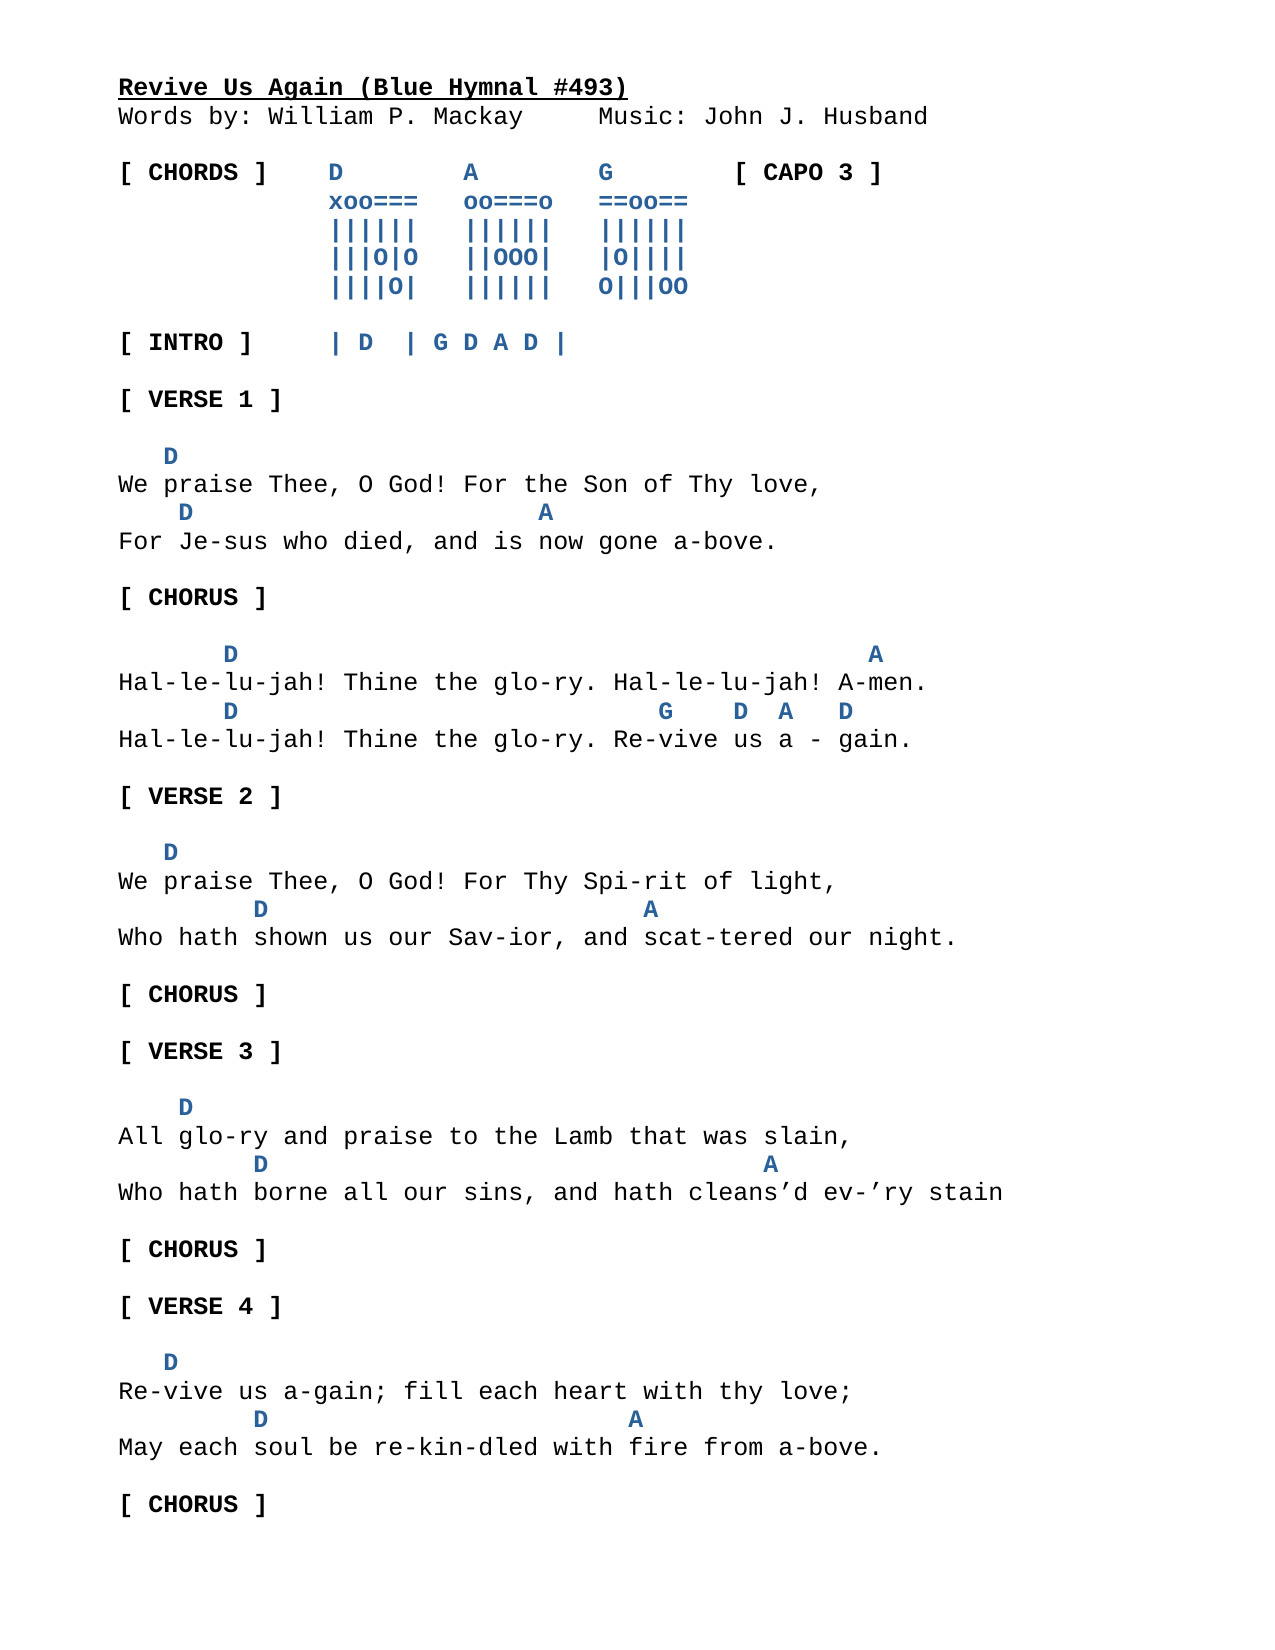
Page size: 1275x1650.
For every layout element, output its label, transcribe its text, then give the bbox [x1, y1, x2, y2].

text [ CHORDS ] D A G [ CAPO 3 ] [118, 160, 1157, 188]
text [ VERSE 2 ] [118, 783, 1157, 812]
text D A [118, 897, 1157, 925]
text D [118, 443, 1157, 472]
text D [118, 840, 1157, 868]
text D A [118, 500, 1157, 528]
text |||O|O ||OOO| |O|||| [118, 245, 1157, 273]
text D [118, 1095, 1157, 1123]
text D A [118, 1152, 1157, 1180]
text Re-vive us a-gain; fill each heart with thy love; [118, 1378, 1157, 1407]
text Hal-le-lu-jah! Thine the glo-ry. Re-vive us a - gain. [118, 727, 1157, 755]
text D G D A D [118, 698, 1157, 727]
text All glo-ry and praise to the Lamb that was slain, [118, 1123, 1157, 1152]
text [ VERSE 3 ] [118, 1038, 1157, 1067]
text D A [118, 1407, 1157, 1435]
text xoo=== oo===o ==oo== [118, 188, 1157, 217]
text [ CHORUS ] [118, 585, 1157, 613]
text [ INTRO ] | D | G D A D | [118, 330, 1157, 358]
text Revive Us Again (Blue Hymnal #493) [118, 75, 1157, 103]
text We praise Thee, O God! For Thy Spi-rit of light, [118, 868, 1157, 897]
text ||||O| |||||| O|||OO [118, 273, 1157, 302]
text [ CHORUS ] [118, 1237, 1157, 1265]
text D [118, 1350, 1157, 1378]
text [ CHORUS ] [118, 1492, 1157, 1520]
text Who hath shown us our Sav-ior, and scat-tered our night. [118, 925, 1157, 953]
text Hal-le-lu-jah! Thine the glo-ry. Hal-le-lu-jah! A-men. [118, 670, 1157, 698]
text D A [118, 642, 1157, 670]
text [ CHORUS ] [118, 982, 1157, 1010]
text May each soul be re-kin-dled with fire from a-bove. [118, 1435, 1157, 1463]
text Words by: William P. Mackay Music: John J. Husband [118, 103, 1157, 132]
text |||||| |||||| |||||| [118, 217, 1157, 245]
text We praise Thee, O God! For the Son of Thy love, [118, 472, 1157, 500]
text [ VERSE 1 ] [118, 387, 1157, 415]
text [ VERSE 4 ] [118, 1293, 1157, 1322]
text For Je-sus who died, and is now gone a-bove. [118, 528, 1157, 557]
text Who hath borne all our sins, and hath cleans’d ev-’ry stain [118, 1180, 1157, 1208]
